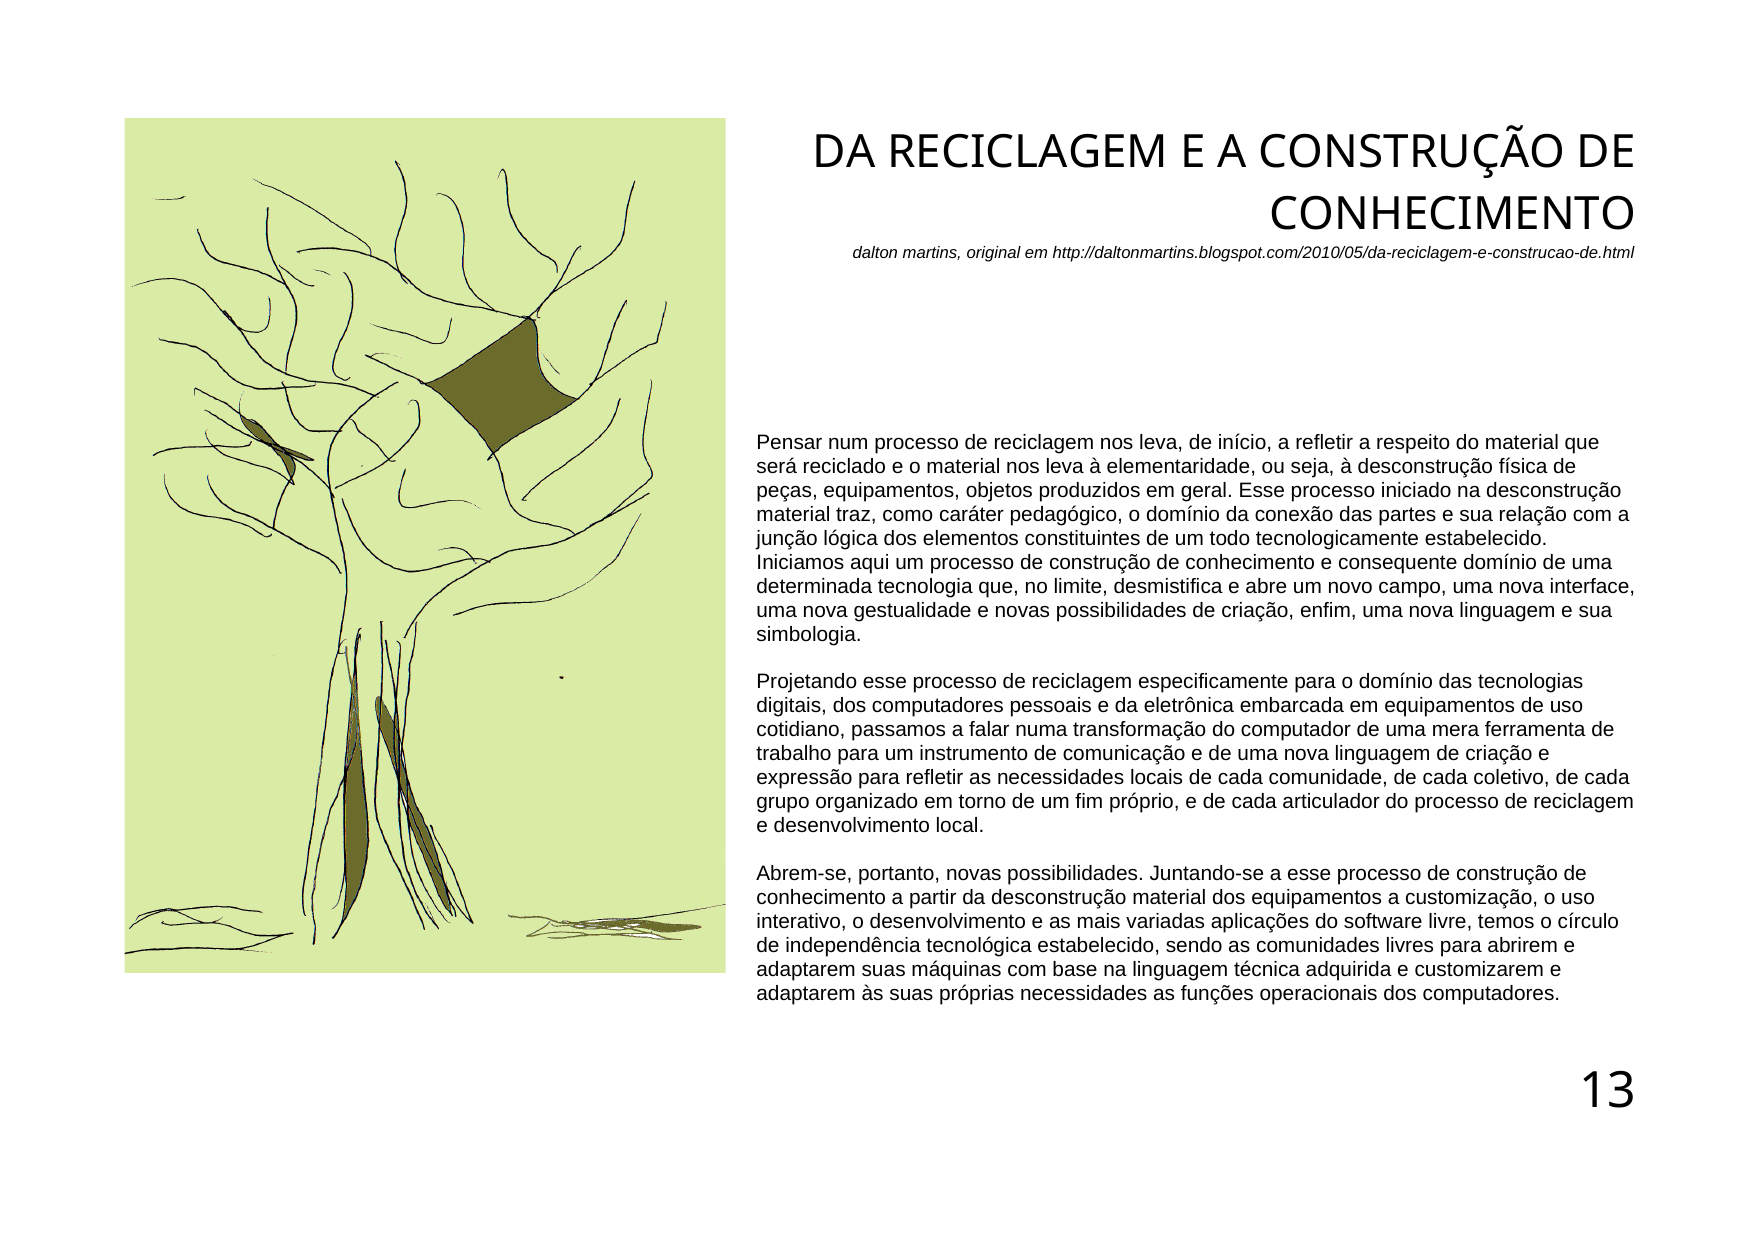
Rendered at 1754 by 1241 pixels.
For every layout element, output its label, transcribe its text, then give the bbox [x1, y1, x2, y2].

text dalton martins, original em http://daltonmartins.blogspot.com/2010/05/da-reciclagem-e-construcao-de.html [726, 243, 1636, 262]
text Projetando esse processo de reciclagem especificamente para o domínio das tecnologias digitais, dos computadores pessoais e da eletrônica embarcada em equipamentos de uso cotidiano, passamos a falar numa transformação do computador de uma mera ferramenta de trabalho para um instrumento de comunicação e de uma nova linguagem de criação e expressão para refletir as necessidades locais de cada comunidade, de cada coletivo, de cada grupo organizado em torno de um fim próprio, e de cada articulador do processo de reciclagem e desenvolvimento local. [756, 669, 1636, 837]
text Pensar num processo de reciclagem nos leva, de início, a refletir a respeito do material que será reciclado e o material nos leva à elementaridade, ou seja, à desconstrução física de peças, equipamentos, objetos produzidos em geral. Esse processo iniciado na desconstrução material traz, como caráter pedagógico, o domínio da conexão das partes e sua relação com a junção lógica dos elementos constituintes de um todo tecnologicamente estabelecido. Iniciamos aqui um processo de construção de conhecimento e consequente domínio de uma determinada tecnologia que, no limite, desmistifica e abre um novo campo, uma nova interface, uma nova gestualidade e novas possibilidades de criação, enfim, uma nova linguagem e sua simbologia. [756, 430, 1636, 645]
text DA RECICLAGEM E A CONSTRUÇÃO DE CONHECIMENTO [726, 118, 1636, 243]
text Abrem-se, portanto, novas possibilidades. Juntando-se a esse processo de construção de conhecimento a partir da desconstrução material dos equipamentos a customização, o uso interativo, o desenvolvimento e as mais variadas aplicações do software livre, temos o círculo de independência tecnológica estabelecido, sendo as comunidades livres para abrirem e adaptarem suas máquinas com base na linguagem técnica adquirida e customizarem e adaptarem às suas próprias necessidades as funções operacionais dos computadores. [756, 861, 1636, 1005]
picture [122, 118, 726, 973]
